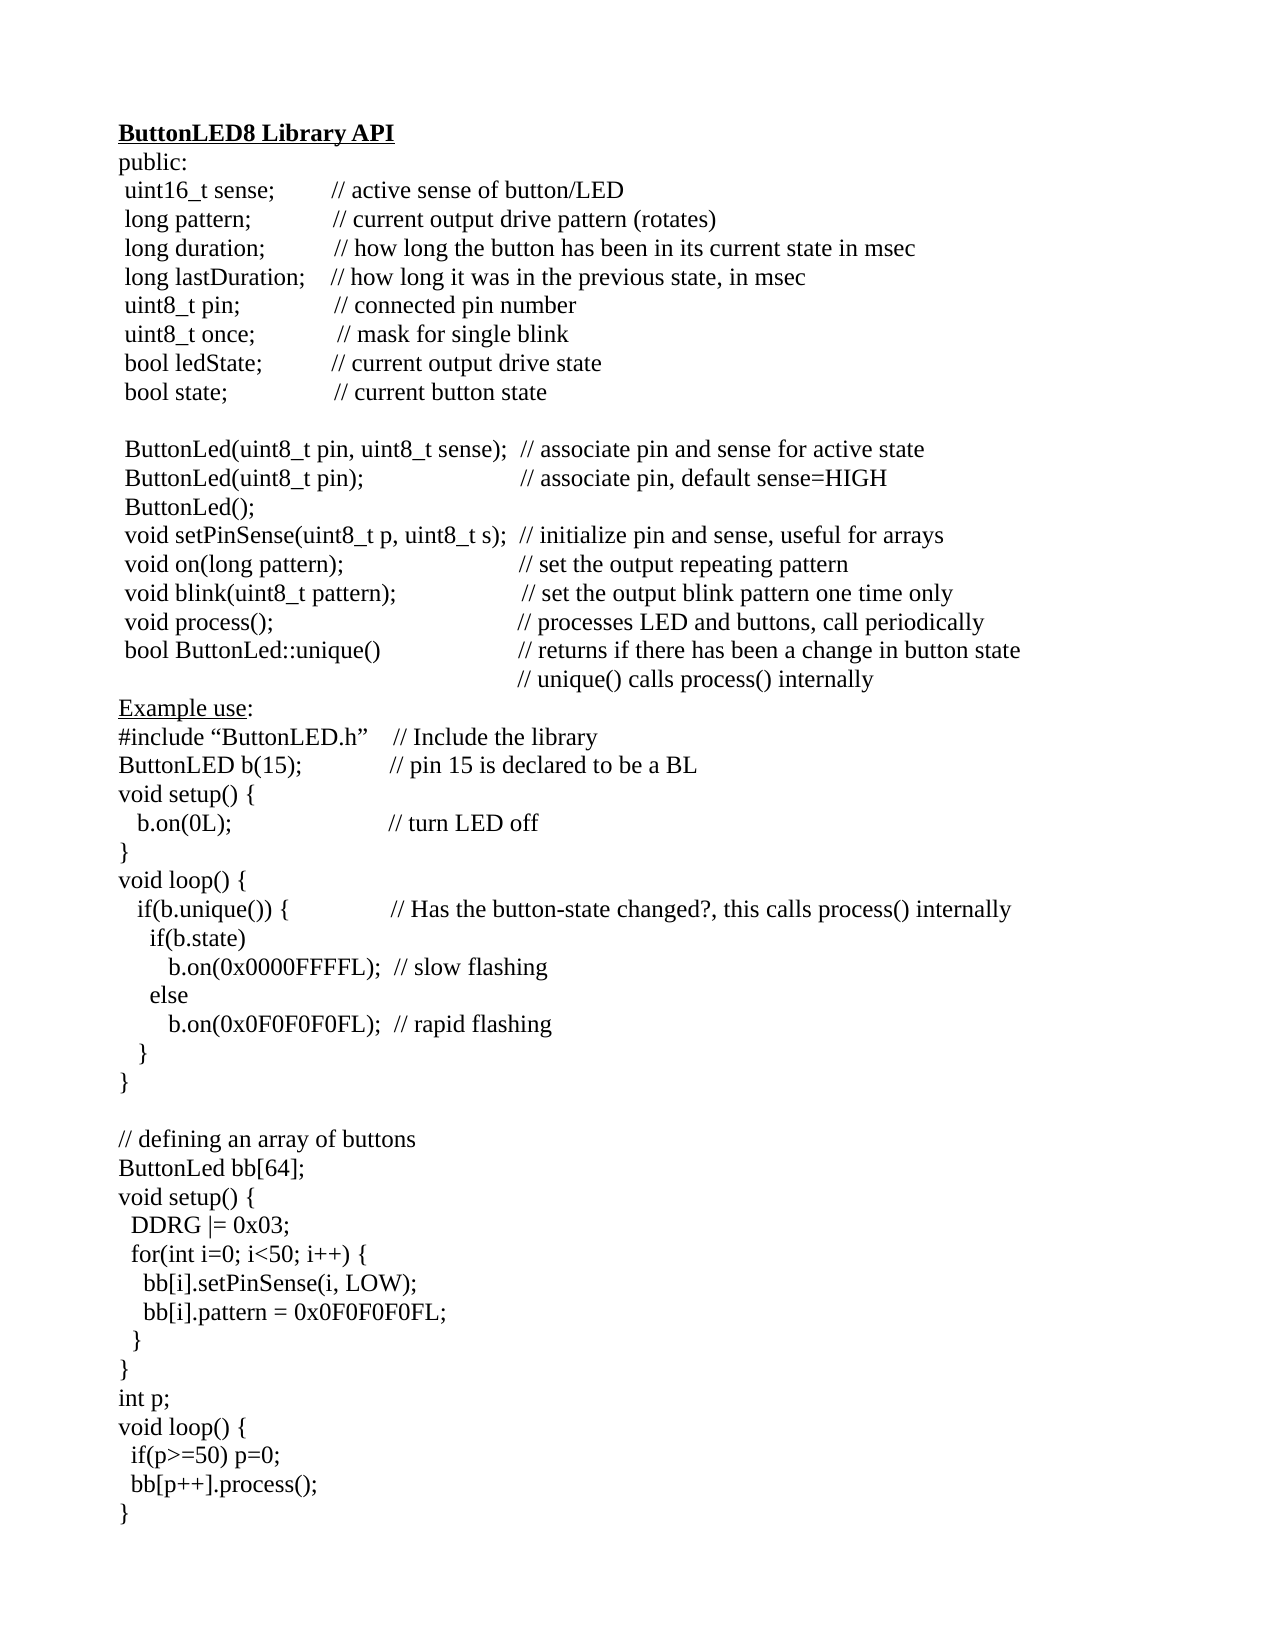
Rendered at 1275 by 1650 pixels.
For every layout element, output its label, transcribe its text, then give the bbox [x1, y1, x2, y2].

text } [118, 1354, 1157, 1383]
text } [118, 837, 1157, 866]
text #include “ButtonLED.h” // Include the library [118, 722, 1157, 751]
text void setup() { [118, 779, 1157, 808]
text long pattern; // current output drive pattern (rotates) [118, 204, 1157, 233]
text } [118, 1067, 1157, 1096]
text void on(long pattern); // set the output repeating pattern [118, 549, 1157, 578]
text bb[i].setPinSense(i, LOW); [118, 1268, 1157, 1297]
text b.on(0x0000FFFFL); // slow flashing [118, 952, 1157, 981]
text for(int i=0; i<50; i++) { [118, 1239, 1157, 1268]
text ButtonLed(uint8_t pin); // associate pin, default sense=HIGH [118, 463, 1157, 492]
text ButtonLED8 Library API [118, 118, 1157, 147]
text if(p>=50) p=0; [118, 1441, 1157, 1469]
text void setup() { [118, 1182, 1157, 1211]
text void loop() { [118, 866, 1157, 894]
text ButtonLED b(15); // pin 15 is declared to be a BL [118, 751, 1157, 779]
text bool ledState; // current output drive state [118, 348, 1157, 377]
text b.on(0L); // turn LED off [118, 808, 1157, 837]
text void blink(uint8_t pattern); // set the output blink pattern one time only [118, 578, 1157, 607]
text } [118, 1326, 1157, 1354]
text uint8_t pin; // connected pin number [118, 291, 1157, 319]
text } [118, 1498, 1157, 1527]
text Example use: [118, 693, 1157, 722]
text long duration; // how long the button has been in its current state in msec [118, 233, 1157, 262]
text void loop() { [118, 1412, 1157, 1441]
text ButtonLed(); [118, 492, 1157, 521]
text public: [118, 147, 1157, 176]
text uint8_t once; // mask for single blink [118, 319, 1157, 348]
text bool ButtonLed::unique() // returns if there has been a change in button state [118, 636, 1157, 664]
text bb[p++].process(); [118, 1469, 1157, 1498]
text bb[i].pattern = 0x0F0F0F0FL; [118, 1297, 1157, 1326]
text DDRG |= 0x03; [118, 1211, 1157, 1239]
text bool state; // current button state [118, 377, 1157, 406]
text // defining an array of buttons [118, 1124, 1157, 1153]
text uint16_t sense; // active sense of button/LED [118, 176, 1157, 204]
text else [118, 981, 1157, 1009]
text ButtonLed bb[64]; [118, 1153, 1157, 1182]
text void process(); // processes LED and buttons, call periodically [118, 607, 1157, 636]
text b.on(0x0F0F0F0FL); // rapid flashing [118, 1009, 1157, 1038]
text int p; [118, 1383, 1157, 1412]
text if(b.unique()) { // Has the button-state changed?, this calls process() internally [118, 894, 1157, 923]
text void setPinSense(uint8_t p, uint8_t s); // initialize pin and sense, useful for arrays [118, 521, 1157, 549]
text } [118, 1038, 1157, 1067]
text if(b.state) [118, 923, 1157, 952]
text long lastDuration; // how long it was in the previous state, in msec [118, 262, 1157, 291]
text // unique() calls process() internally [118, 664, 1157, 693]
text ButtonLed(uint8_t pin, uint8_t sense); // associate pin and sense for active state [118, 434, 1157, 463]
